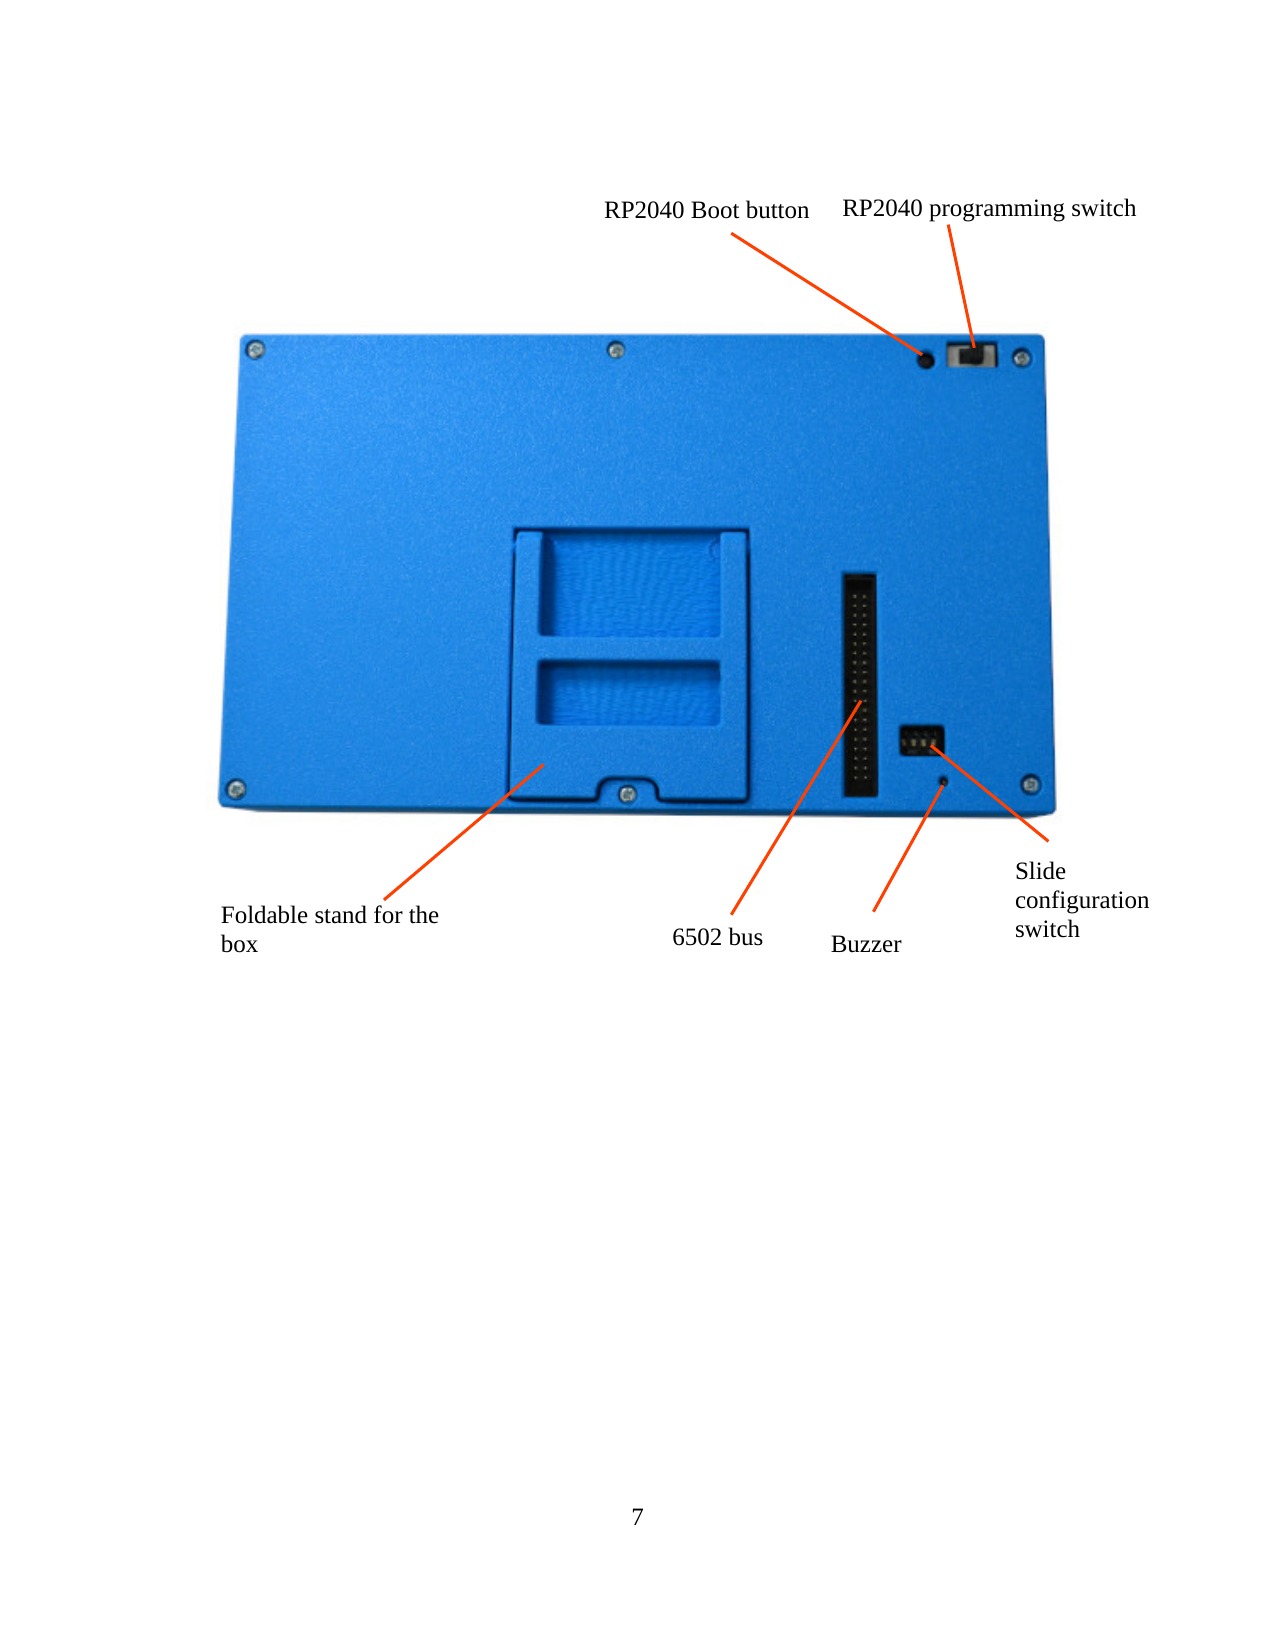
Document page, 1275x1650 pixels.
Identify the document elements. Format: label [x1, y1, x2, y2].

picture [179, 118, 1096, 1035]
